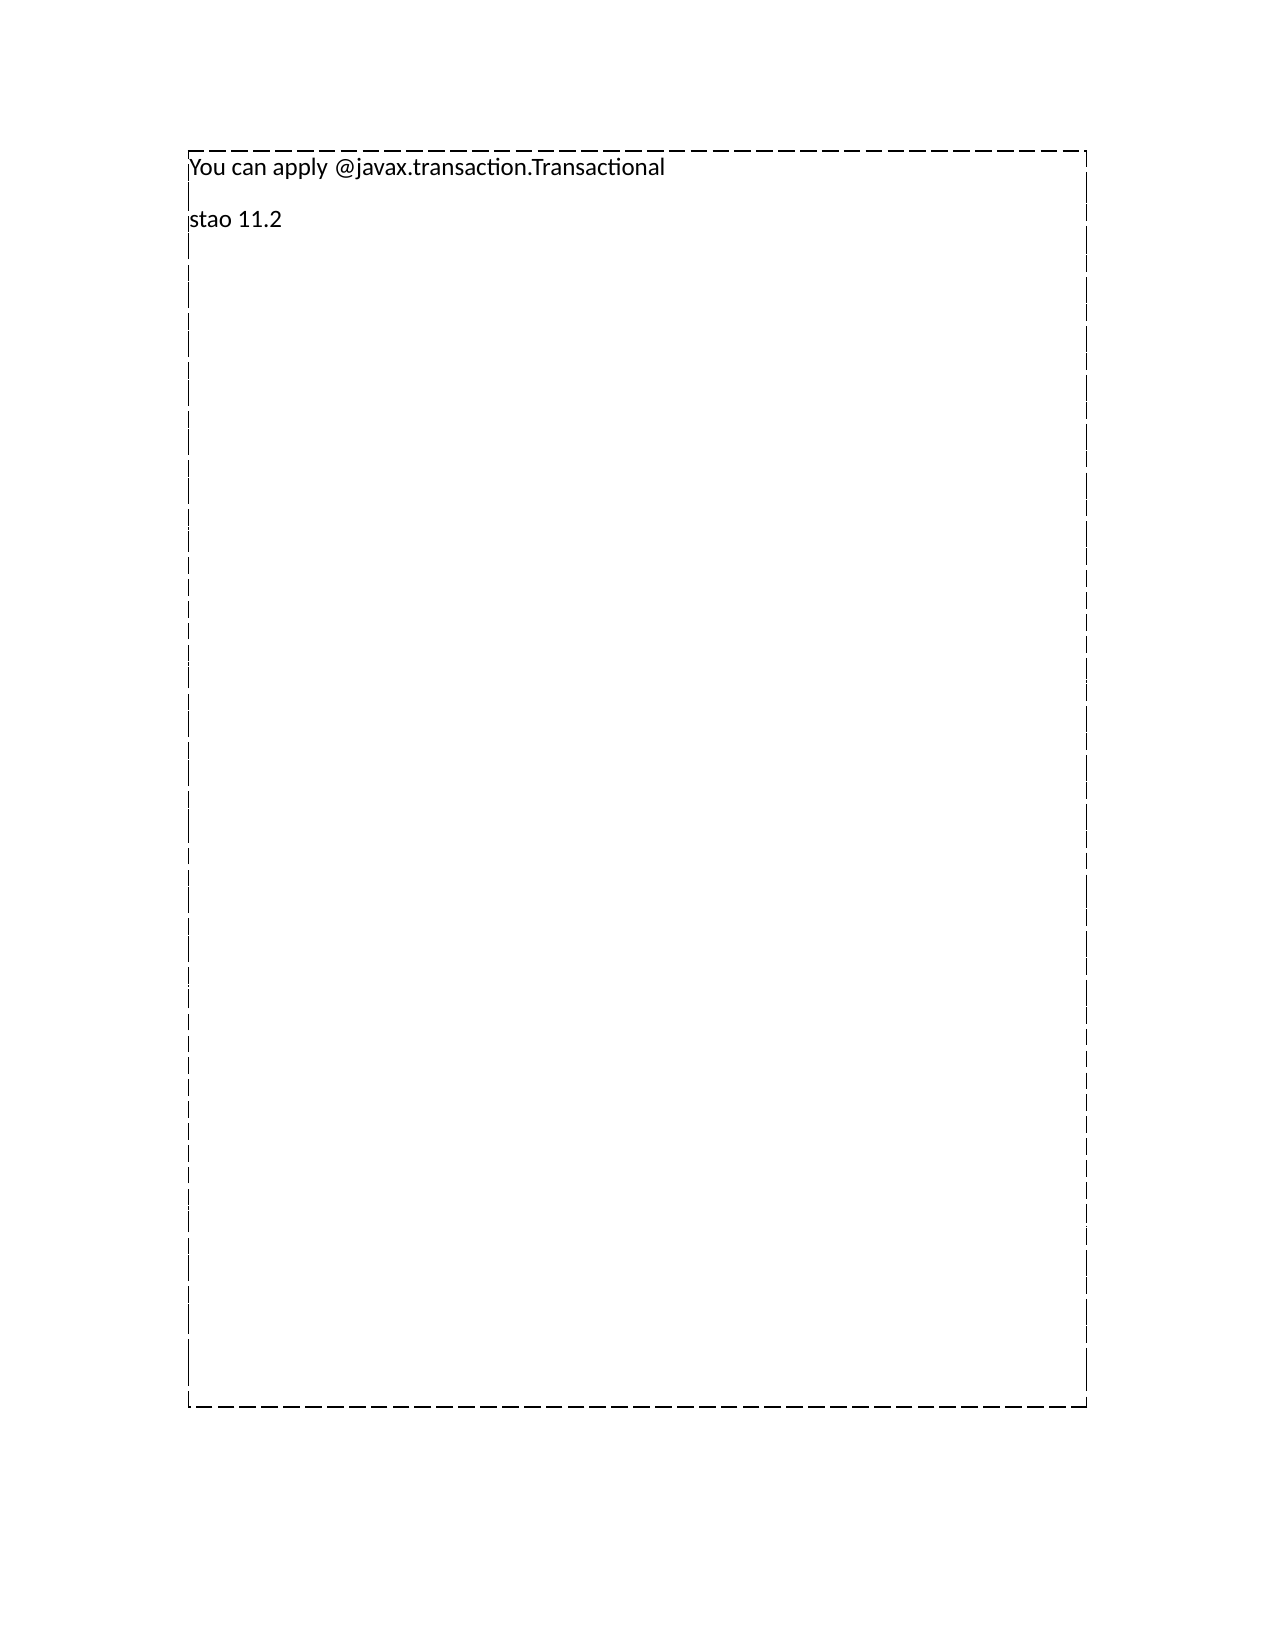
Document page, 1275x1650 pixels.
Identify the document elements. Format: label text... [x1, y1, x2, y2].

text You can apply @javax.transaction.Transactional [187, 150, 1087, 182]
text stao 11.2 [187, 201, 1087, 233]
